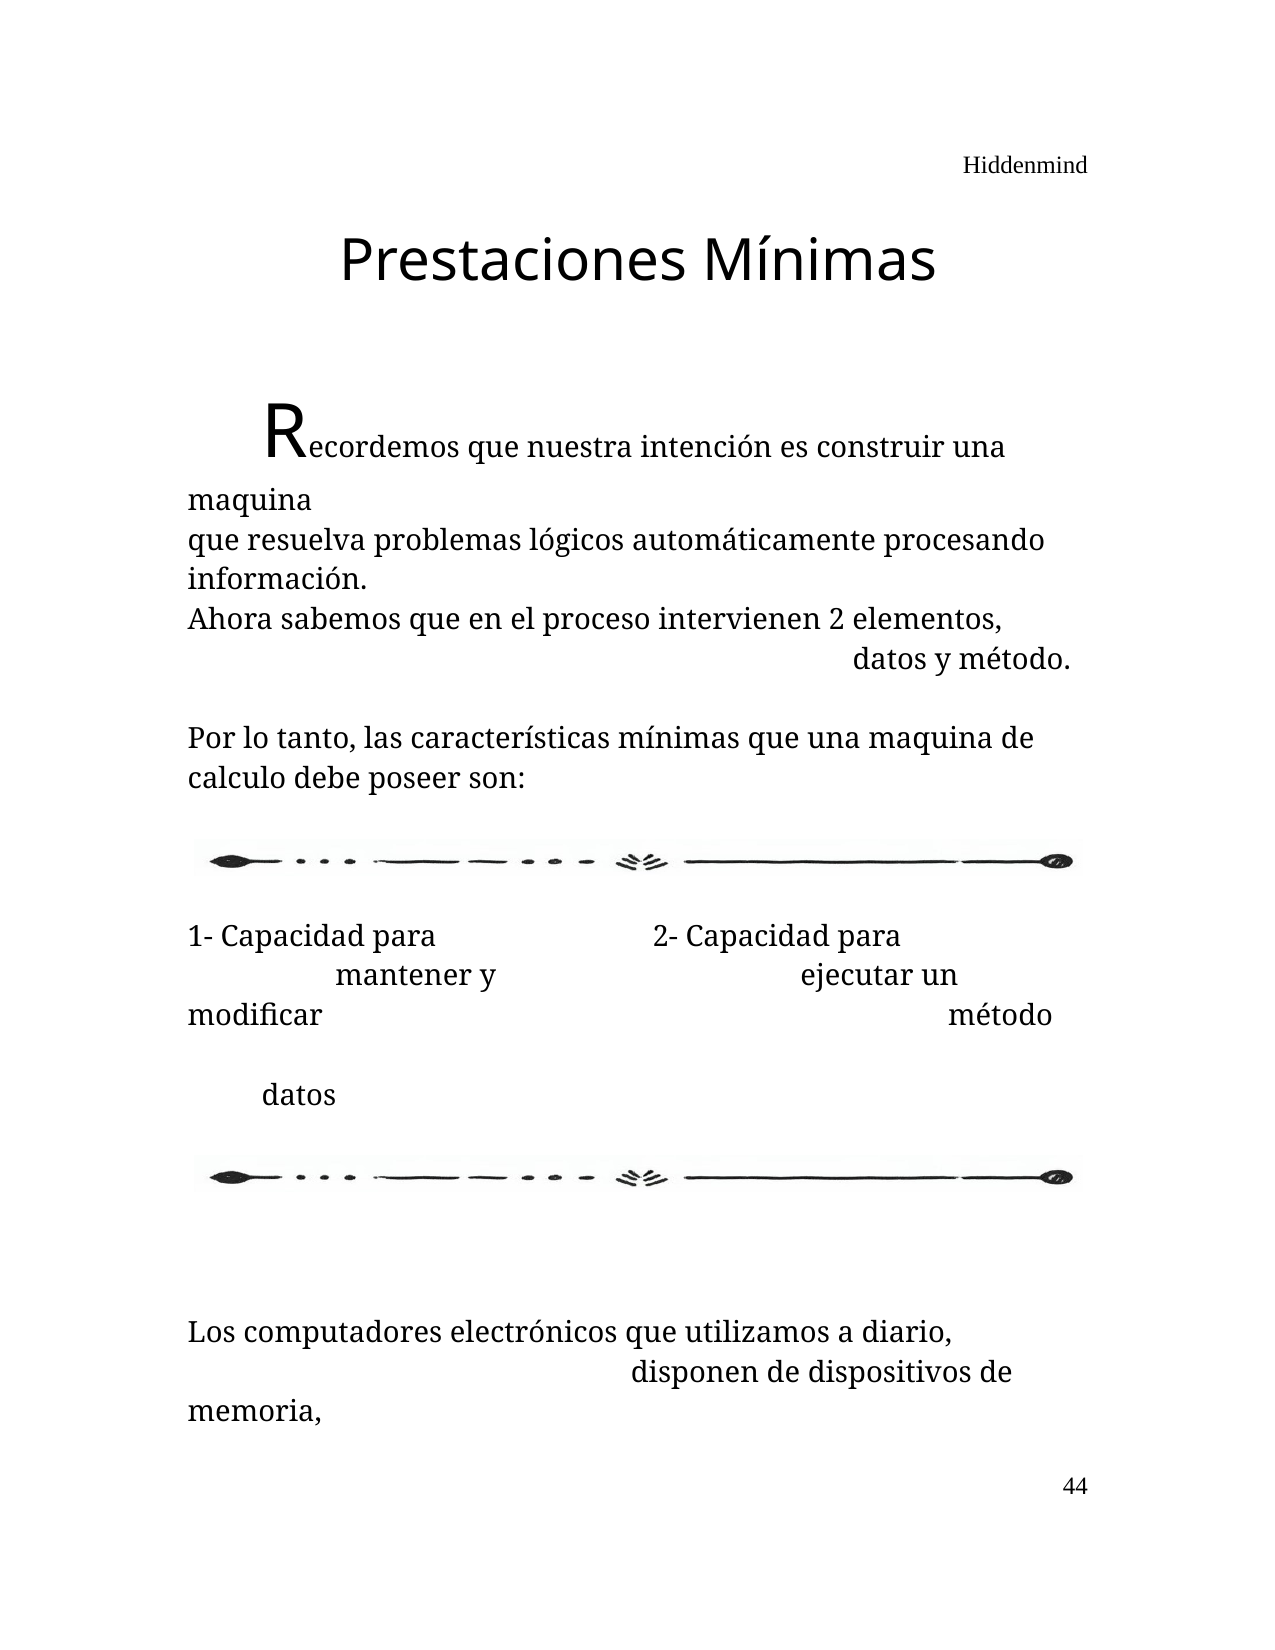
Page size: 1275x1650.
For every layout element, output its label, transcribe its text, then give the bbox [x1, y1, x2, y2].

text datos [187, 1034, 622, 1113]
text datos y método. [187, 638, 1087, 678]
picture [193, 839, 1083, 876]
text Ahora sabemos que en el proceso intervienen 2 elementos, [187, 598, 1087, 638]
text Recordemos que nuestra intención es construir una maquina [187, 377, 1087, 519]
text disponen de dispositivos de memoria, [187, 1351, 1087, 1430]
text 1- Capacidad para [187, 915, 622, 955]
text mantener y modificar [187, 955, 622, 1034]
text Por lo tanto, las características mínimas que una maquina de calculo debe poseer son: [187, 717, 1087, 797]
picture [193, 1155, 1083, 1192]
text que resuelva problemas lógicos automáticamente procesando información. [187, 519, 1087, 598]
text Los computadores electrónicos que utilizamos a diario, [187, 1311, 1087, 1351]
text método [652, 994, 1087, 1034]
text ejecutar un [652, 955, 1087, 994]
text 2- Capacidad para [652, 915, 1087, 955]
